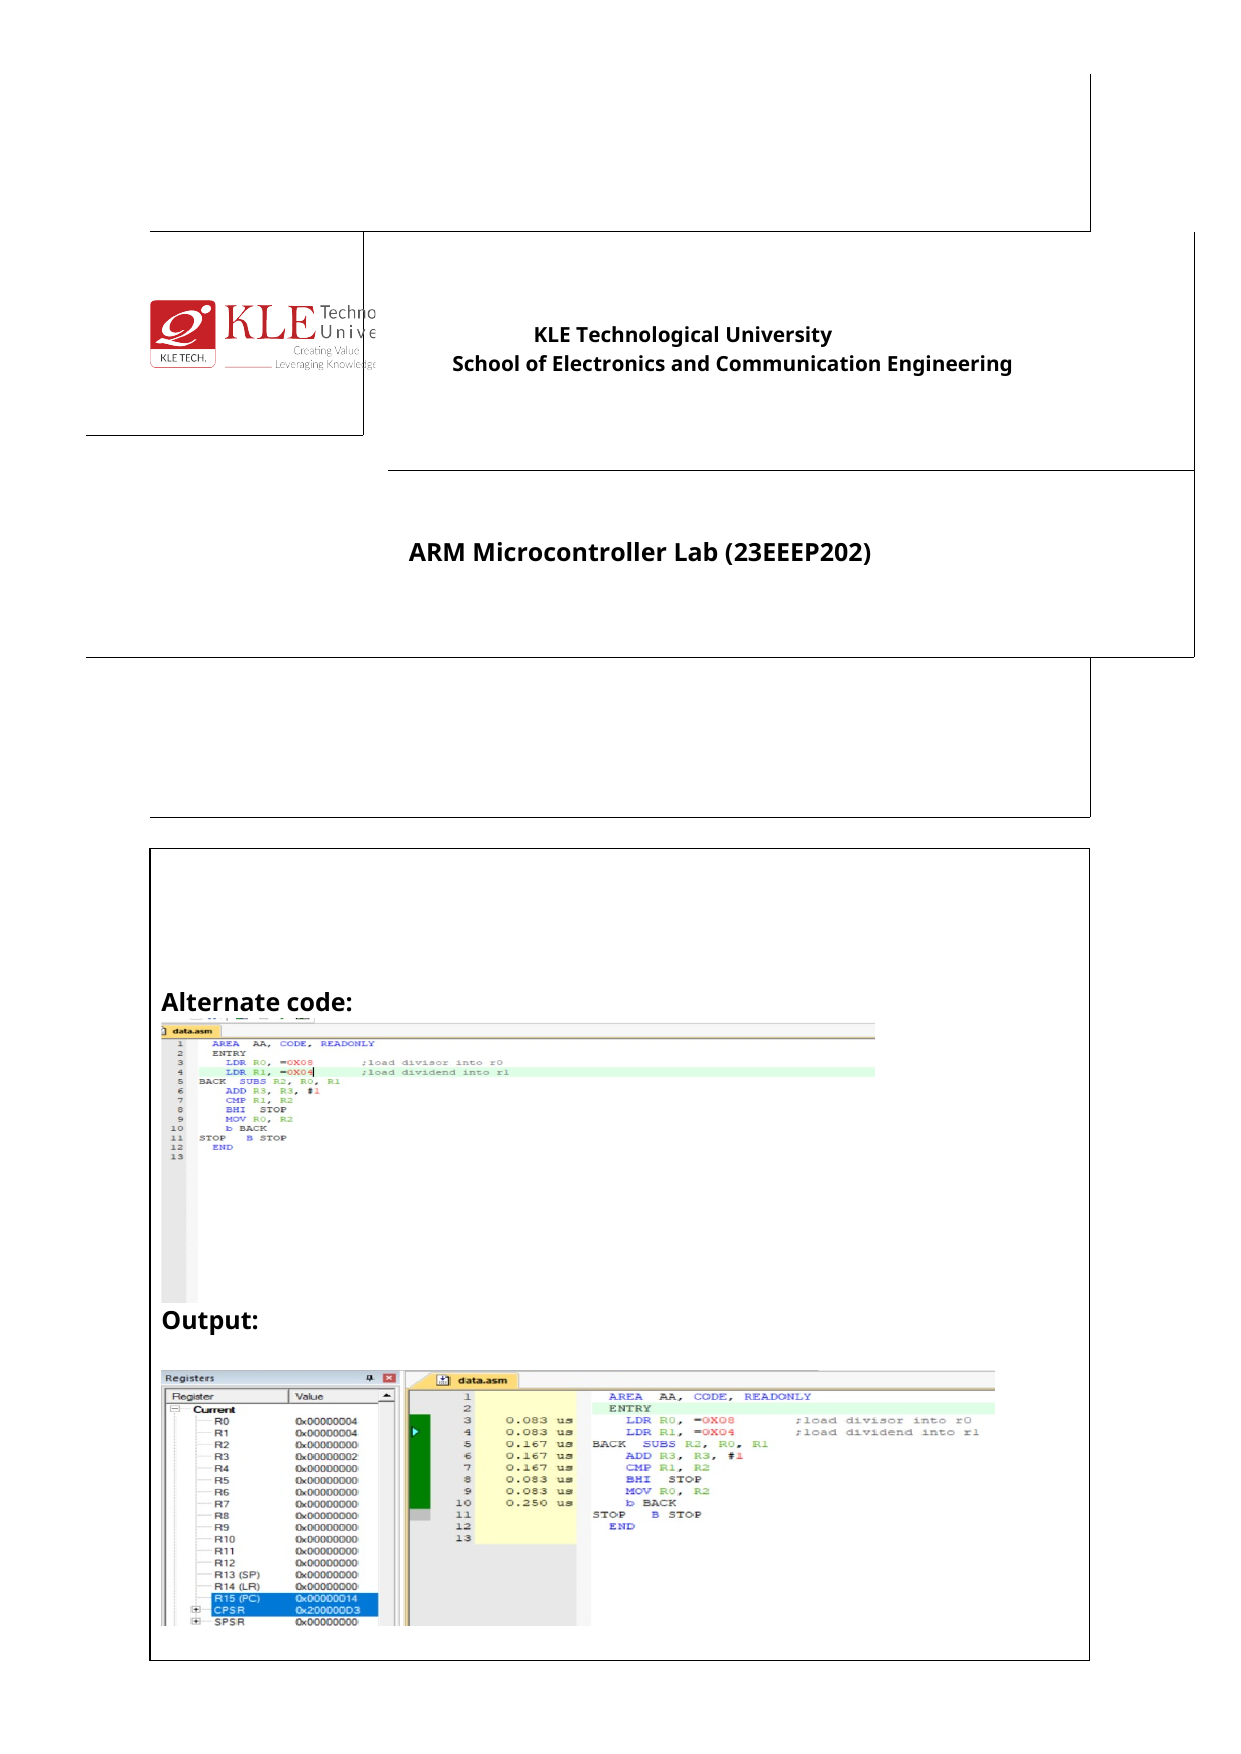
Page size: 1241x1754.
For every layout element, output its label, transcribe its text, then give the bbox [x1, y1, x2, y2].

table_header Alternate code: Output: [151, 849, 1089, 1659]
